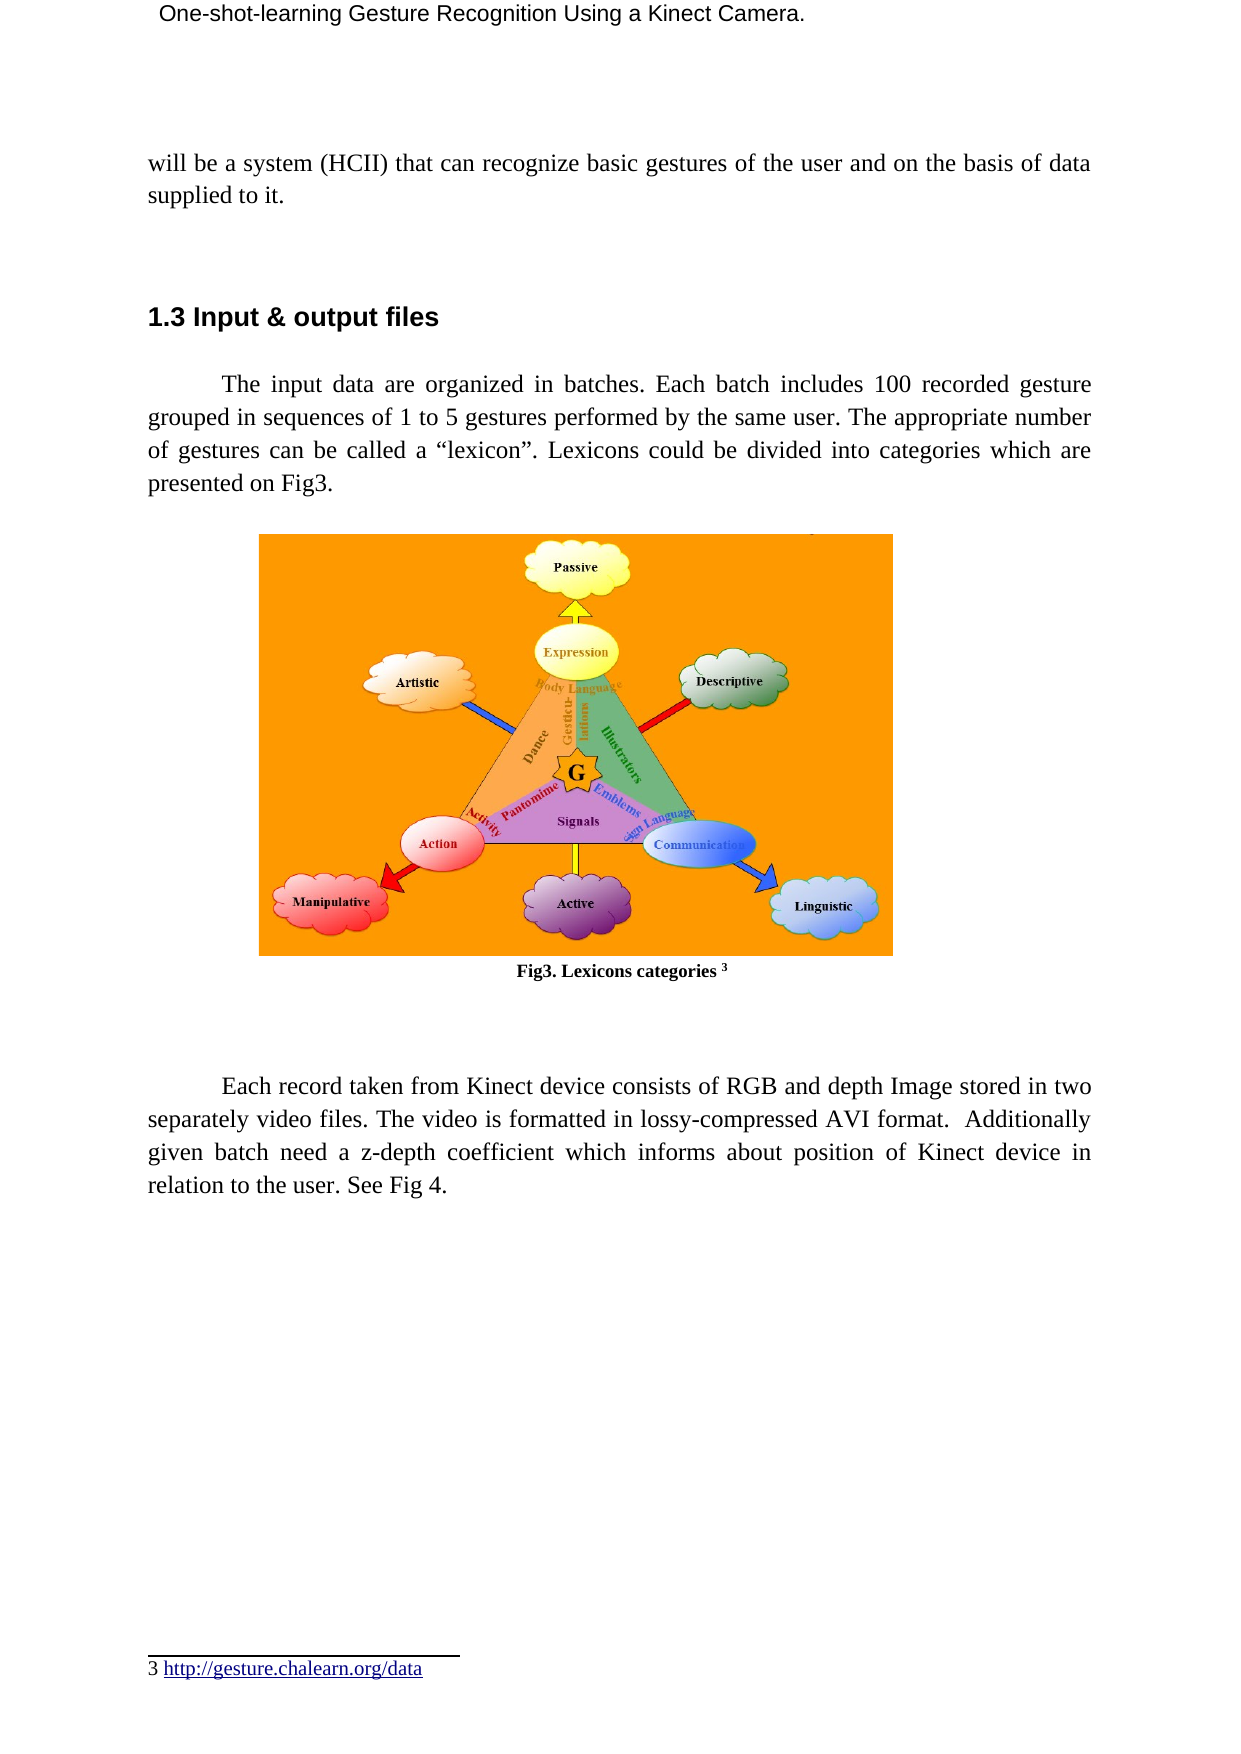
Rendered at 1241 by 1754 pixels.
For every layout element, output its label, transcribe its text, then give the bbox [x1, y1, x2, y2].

text will be a system (HCII) that can recognize basic gestures of the user and on the basis of data supplied to it. [148, 148, 1093, 209]
text Fig3. Lexicons categories [443, 960, 1093, 981]
text Each record taken from Kinect device consists of RGB and depth Image stored in two separately video files. The video is formatted in lossy-compressed AVI format. Additionally given batch need a z-depth coefficient which informs about position of Kinect device in relation to the user. See Fig 4. [148, 1071, 1093, 1199]
text http://gesture.chalearn.org/data [148, 1656, 1093, 1680]
text 1.3 Input & output files [148, 301, 1093, 332]
text The input data are organized in batches. Each batch includes 100 recorded gesture grouped in sequences of 1 to 5 gestures performed by the same user. The appropriate number of gestures can be called a “lexicon”. Lexicons could be divided into categories which are presented on Fig3. [148, 369, 1093, 497]
